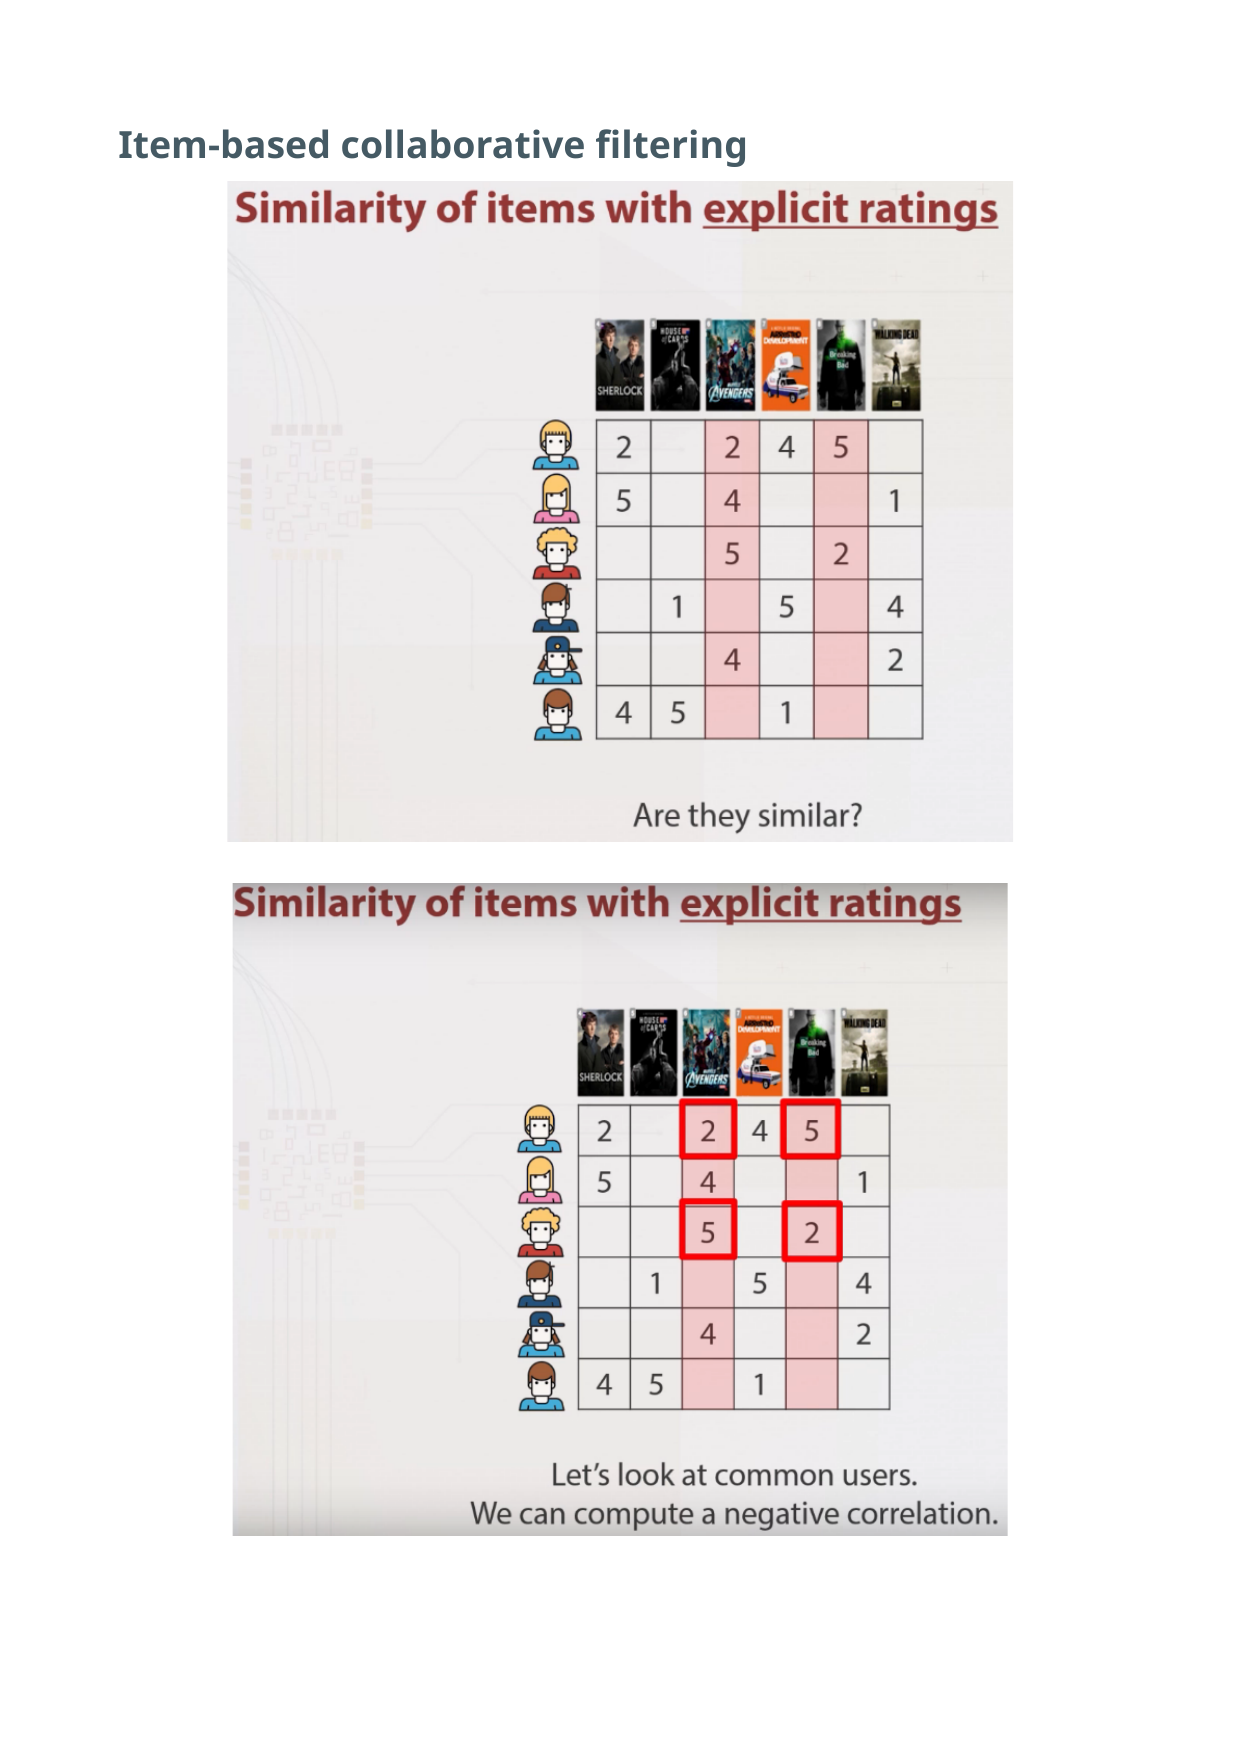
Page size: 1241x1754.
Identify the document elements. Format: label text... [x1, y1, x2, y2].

subtitle Item-based collaborative filtering [118, 118, 1122, 169]
picture [232, 883, 1008, 1536]
picture [227, 181, 1014, 842]
